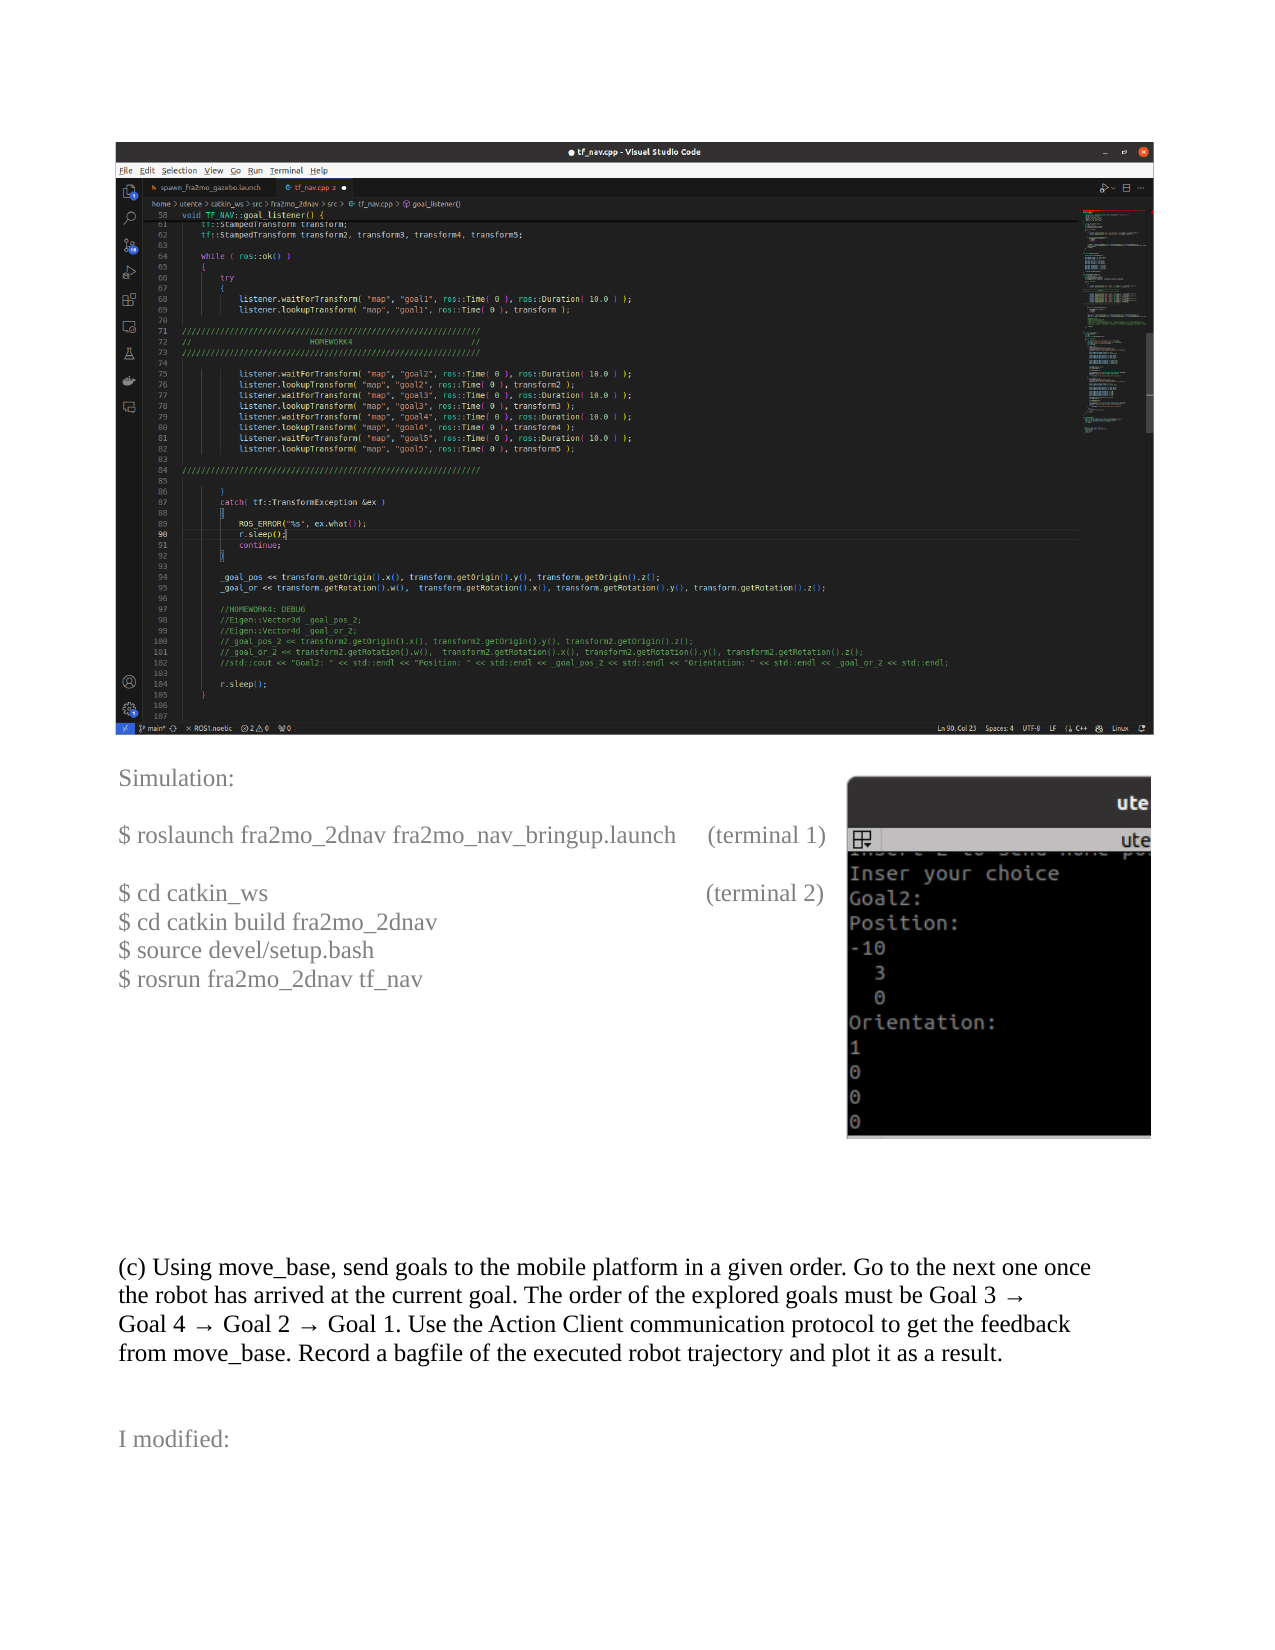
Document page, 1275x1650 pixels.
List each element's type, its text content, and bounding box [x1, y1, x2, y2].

text [835, 878, 1157, 907]
text (c) Using move_base, send goals to the mobile platform in a given order. Go to the next one once [118, 1252, 1157, 1281]
text I modified: [118, 1424, 1157, 1453]
text $ source devel/setup.bash [118, 936, 834, 964]
text $ cd catkin_ws (terminal 2) [118, 878, 834, 907]
text Simulation: [118, 763, 1157, 792]
text from move_base. Record a bagfile of the executed robot trajectory and plot it as a result. [118, 1338, 1157, 1367]
text Goal 4 → Goal 2 → Goal 1. Use the Action Client communication protocol to get the feedback [118, 1309, 1157, 1338]
text $ cd catkin build fra2mo_2dnav [118, 907, 834, 936]
text [835, 821, 1157, 849]
text $ roslaunch fra2mo_2dnav fra2mo_nav_bringup.launch (terminal 1) [118, 821, 834, 849]
text $ rosrun fra2mo_2dnav tf_nav [118, 964, 834, 993]
text the robot has arrived at the current goal. The order of the explored goals must be Goal 3 → [118, 1281, 1157, 1309]
picture [115, 142, 1154, 735]
text [835, 936, 1157, 964]
text [835, 964, 1157, 993]
text [835, 907, 1157, 936]
